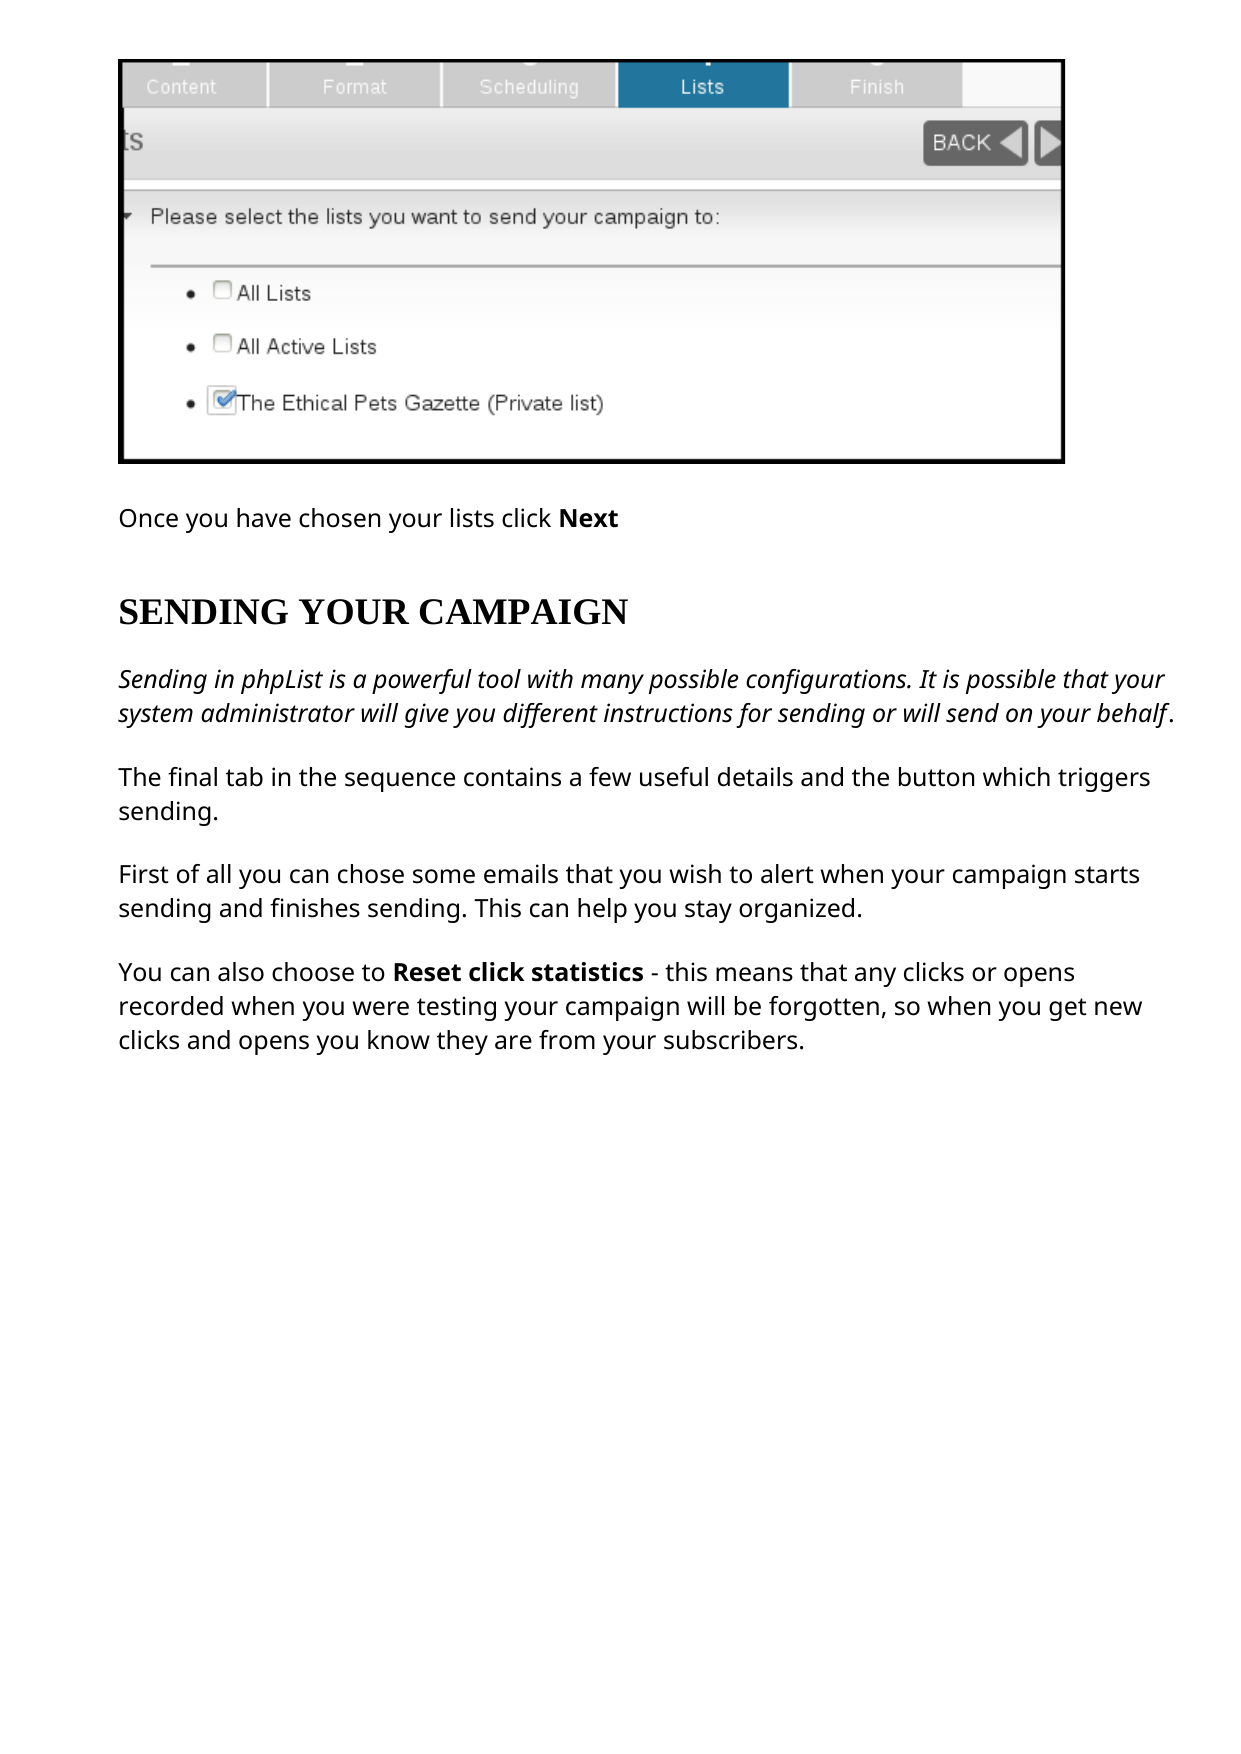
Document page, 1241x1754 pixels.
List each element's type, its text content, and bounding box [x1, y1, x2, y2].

text You can also choose to Reset click statistics - this means that any clicks or opens recorded when you were testing your campaign will be forgotten, so when you get new clicks and opens you know they are from your subscribers. [118, 954, 1181, 1057]
text Sending in phpList is a powerful tool with many possible configurations. It is possible that your system administrator will give you different instructions for sending or will send on your behalf. [118, 662, 1181, 730]
text The final tab in the sequence contains a few useful details and the button which triggers sending. [118, 759, 1181, 827]
picture [118, 59, 1065, 464]
text First of all you can chose some emails that you wish to alert when your campaign starts sending and finishes sending. This can help you stay organized. [118, 857, 1181, 925]
text Once you have chosen your lists click Next [118, 501, 1181, 534]
subtitle Sending your campaign [118, 589, 1181, 632]
